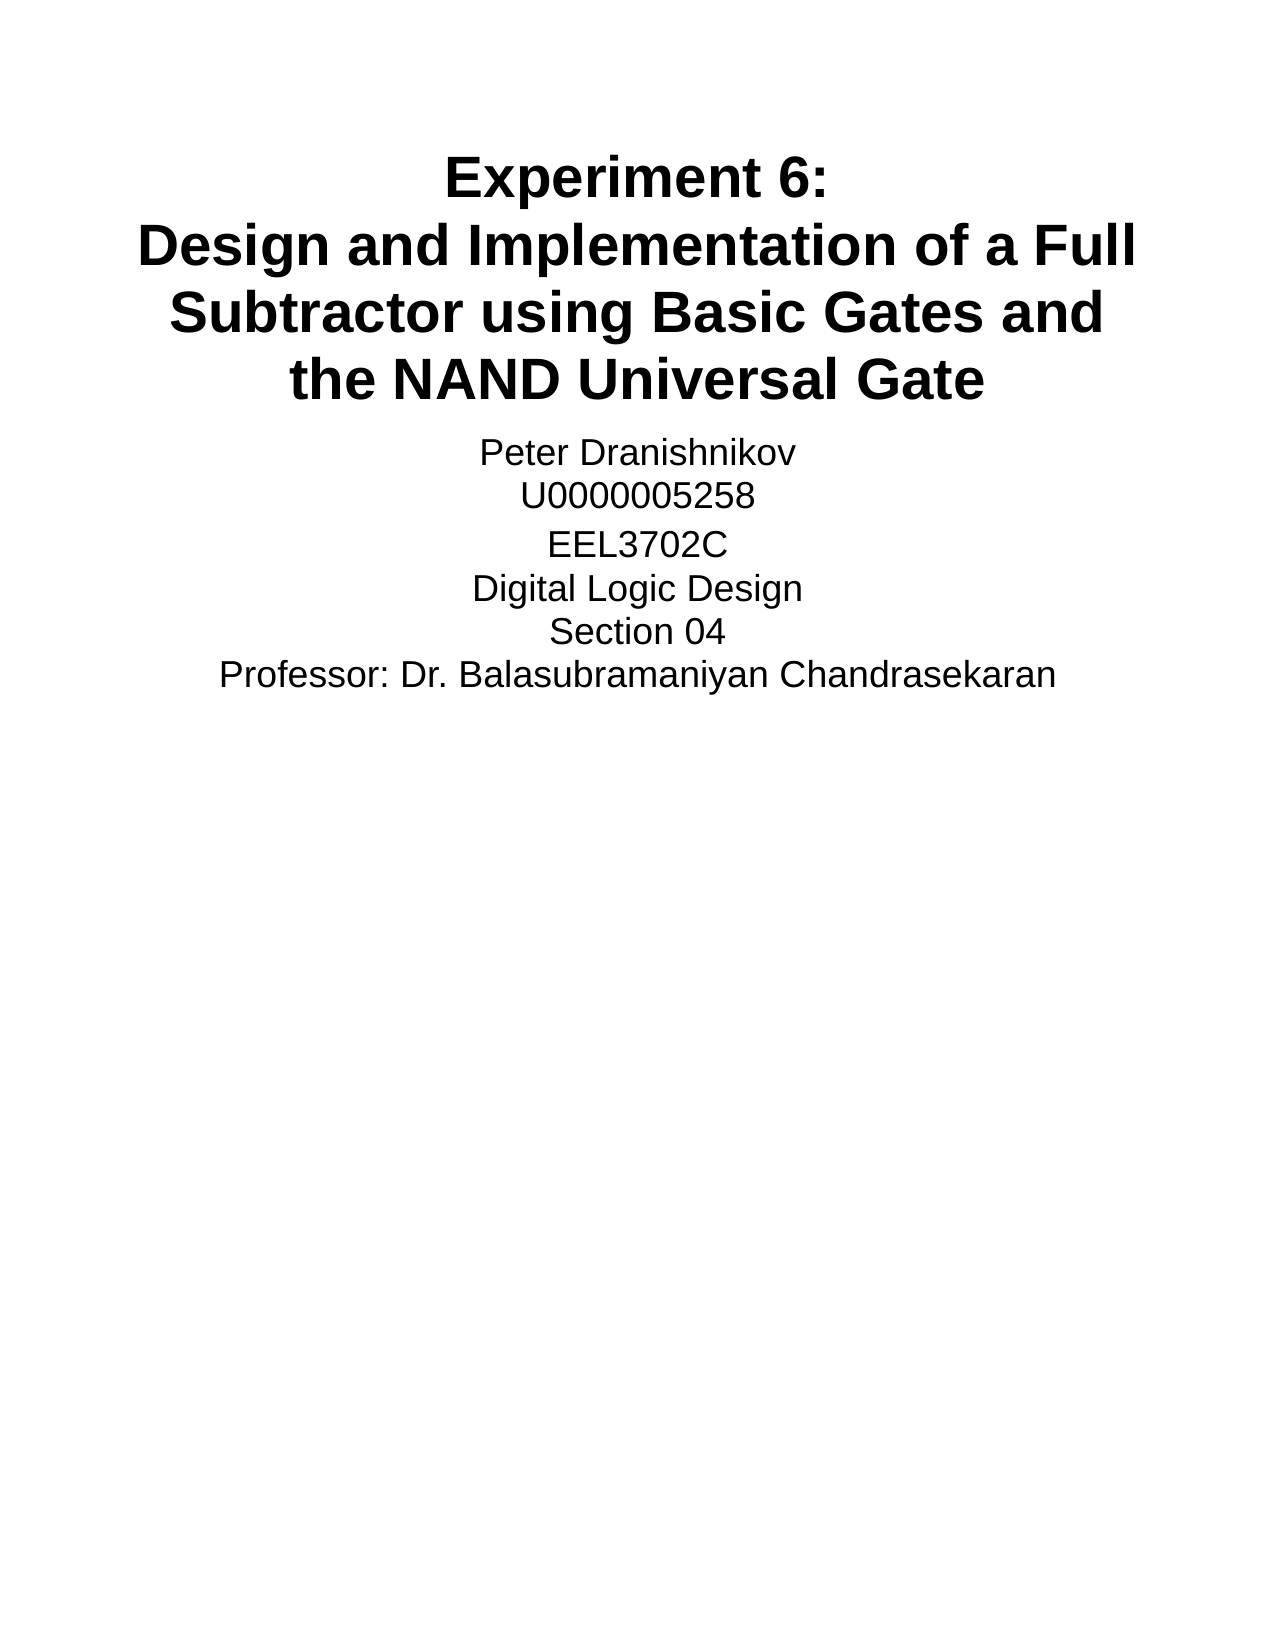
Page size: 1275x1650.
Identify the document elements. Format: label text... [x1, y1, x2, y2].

subtitle Peter Dranishnikov U0000005258 [118, 430, 1157, 516]
title Experiment 6: Design and Implementation of a Full Subtractor using Basic Gates and the NAND Universal Gate [118, 143, 1157, 411]
subtitle EEL3702C Digital Logic Design Section 04 Professor: Dr. Balasubramaniyan Chandrasekaran [118, 523, 1157, 695]
